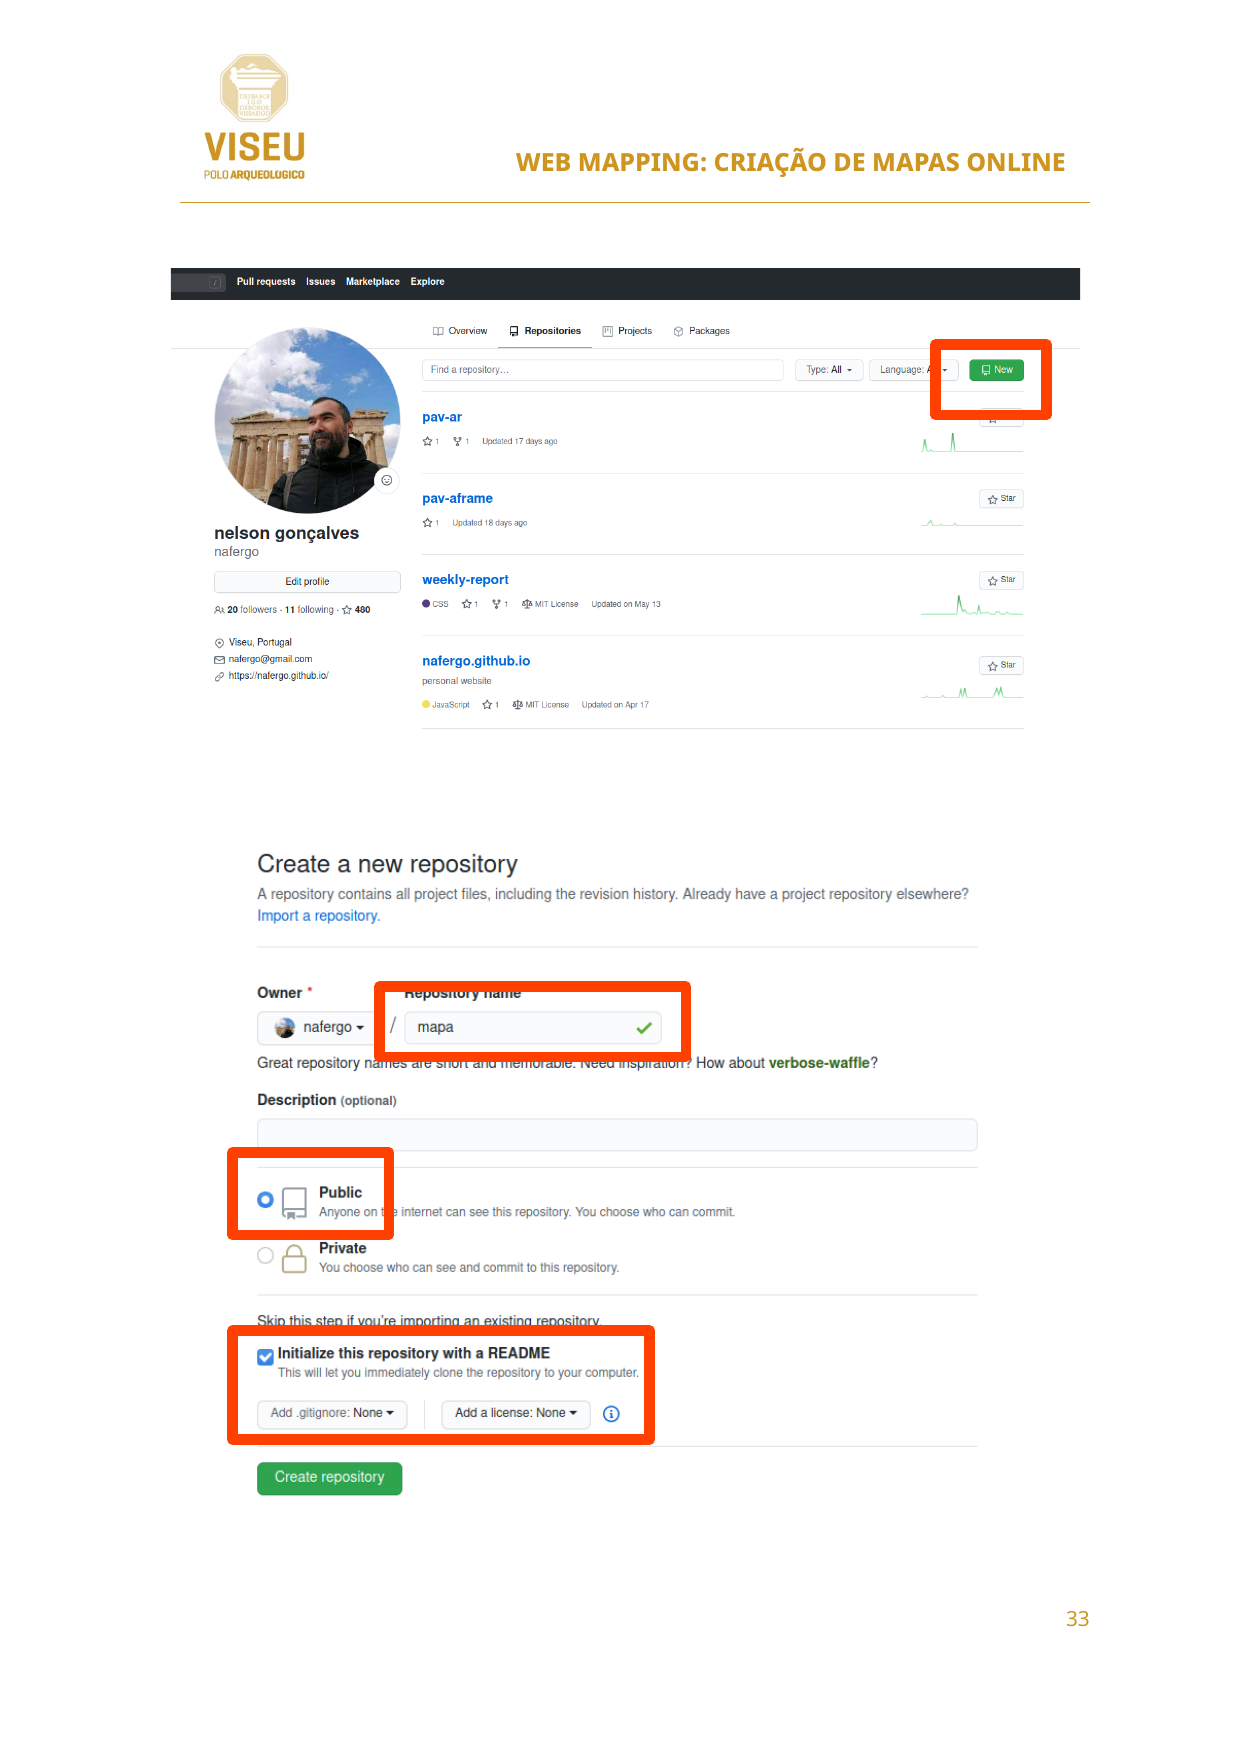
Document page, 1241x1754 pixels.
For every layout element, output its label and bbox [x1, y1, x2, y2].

picture [180, 825, 1090, 1520]
picture [170, 268, 1081, 743]
